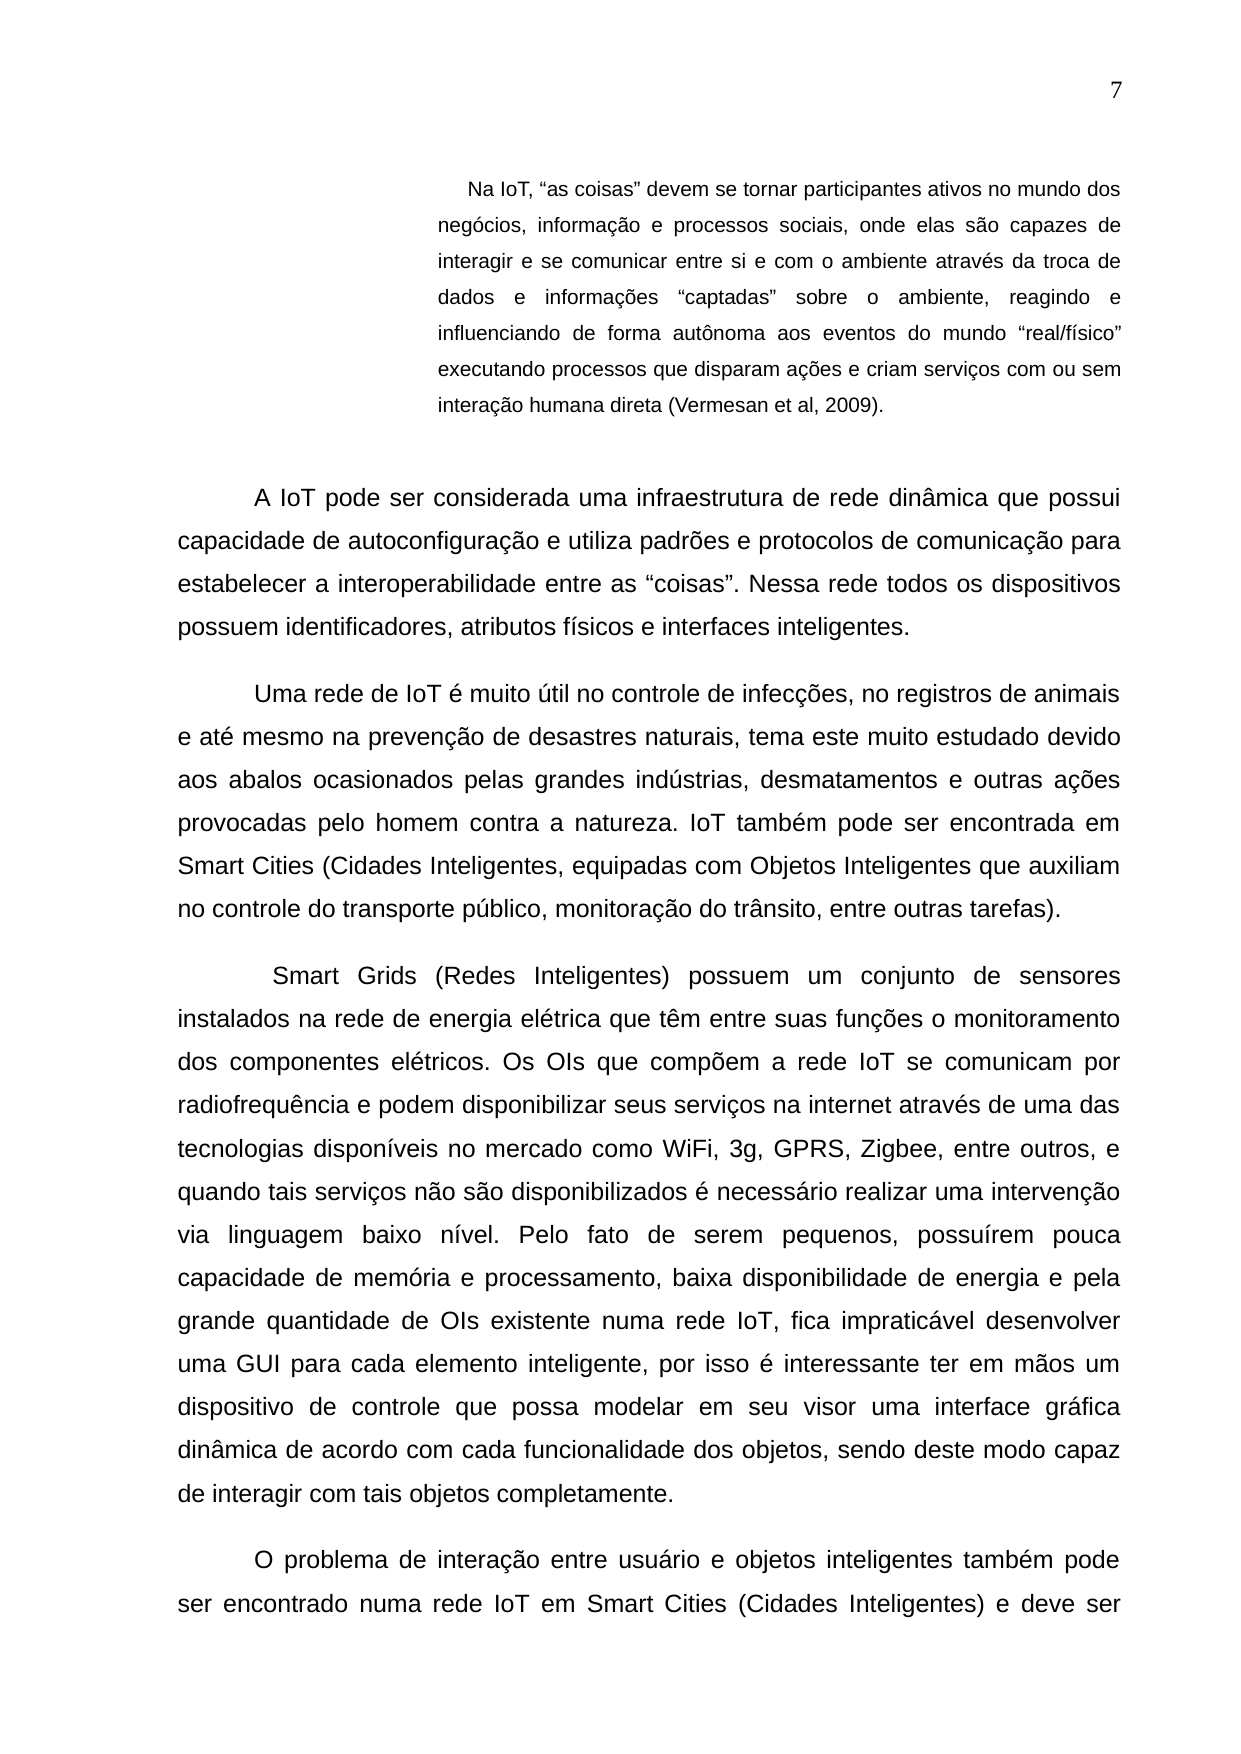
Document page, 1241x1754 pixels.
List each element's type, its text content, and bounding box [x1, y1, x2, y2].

text O problema de interação entre usuário e objetos inteligentes também pode ser encontrado numa rede IoT em Smart Cities (Cidades Inteligentes) e deve ser [177, 1545, 1122, 1617]
text A IoT pode ser considerada uma infraestrutura de rede dinâmica que possui capacidade de autoconfiguração e utiliza padrões e protocolos de comunicação para estabelecer a interoperabilidade entre as “coisas”. Nessa rede todos os dispositivos possuem identificadores, atributos físicos e interfaces inteligentes. [177, 483, 1122, 641]
text Uma rede de IoT é muito útil no controle de infecções, no registros de animais e até mesmo na prevenção de desastres naturais, tema este muito estudado devido aos abalos ocasionados pelas grandes indústrias, desmatamentos e outras ações provocadas pelo homem contra a natureza. IoT também pode ser encontrada em Smart Cities (Cidades Inteligentes, equipadas com Objetos Inteligentes que auxiliam no controle do transporte público, monitoração do trânsito, entre outras tarefas). [177, 679, 1122, 923]
text Na IoT, “as coisas” devem se tornar participantes ativos no mundo dos negócios, informação e processos sociais, onde elas são capazes de interagir e se comunicar entre si e com o ambiente através da troca de dados e informações “captadas” sobre o ambiente, reagindo e influenciando de forma autônoma aos eventos do mundo “real/físico” executando processos que disparam ações e criam serviços com ou sem interação humana direta (Vermesan et al, 2009). [438, 177, 1122, 417]
text Smart Grids (Redes Inteligentes) possuem um conjunto de sensores instalados na rede de energia elétrica que têm entre suas funções o monitoramento dos componentes elétricos. Os OIs que compõem a rede IoT se comunicam por radiofrequência e podem disponibilizar seus serviços na internet através de uma das tecnologias disponíveis no mercado como WiFi, 3g, GPRS, Zigbee, entre outros, e quando tais serviços não são disponibilizados é necessário realizar uma intervenção via linguagem baixo nível. Pelo fato de serem pequenos, possuírem pouca capacidade de memória e processamento, baixa disponibilidade de energia e pela grande quantidade de OIs existente numa rede IoT, fica impraticável desenvolver uma GUI para cada elemento inteligente, por isso é interessante ter em mãos um dispositivo de controle que possa modelar em seu visor uma interface gráfica dinâmica de acordo com cada funcionalidade dos objetos, sendo deste modo capaz de interagir com tais objetos completamente. [177, 961, 1122, 1507]
